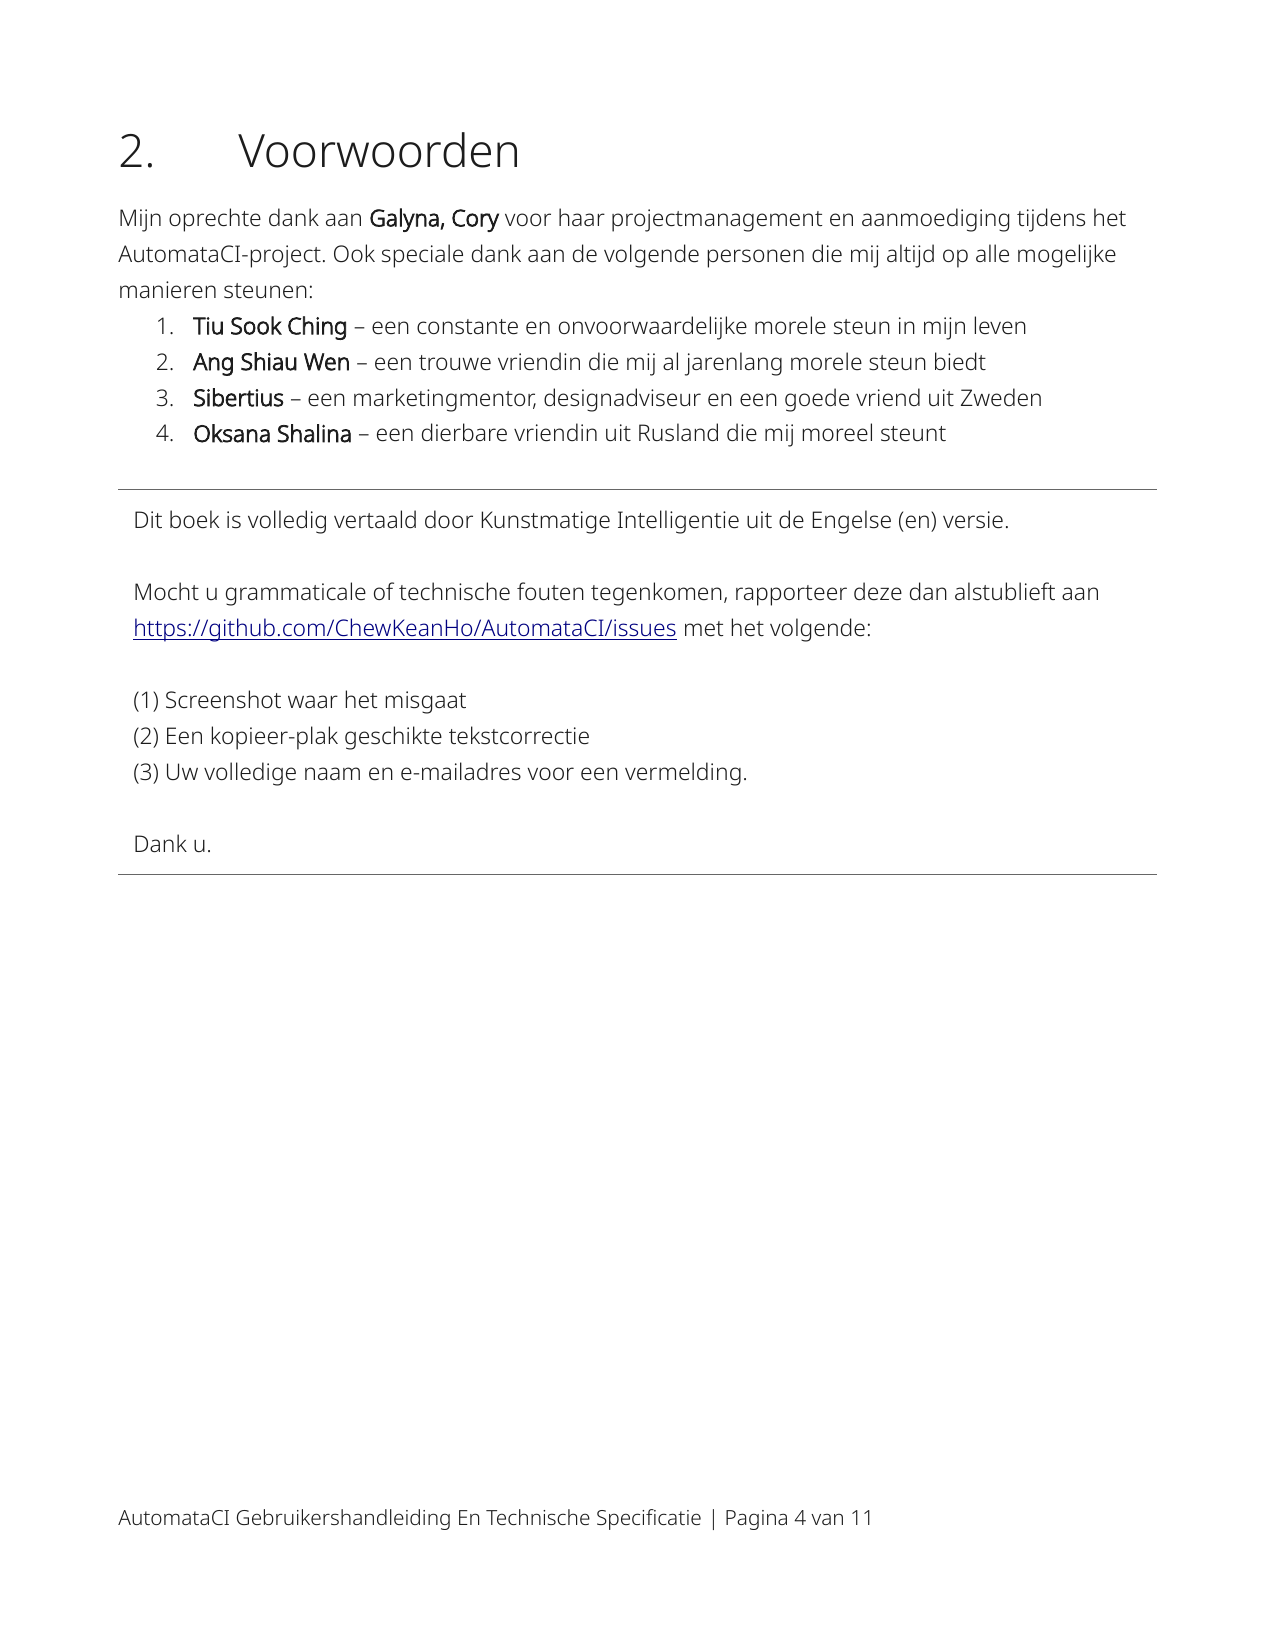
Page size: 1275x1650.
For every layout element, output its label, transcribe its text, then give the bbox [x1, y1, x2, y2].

subtitle Voorwoorden [118, 118, 1157, 181]
text (2) Een kopieer-plak geschikte tekstcorrectie [118, 705, 1157, 741]
text Mijn oprechte dank aan Galyna, Cory voor haar projectmanagement en aanmoediging tijdens het AutomataCI-project. Ook speciale dank aan de volgende personen die mij altijd op alle mogelijke manieren steunen: [118, 202, 1157, 305]
text Dit boek is volledig vertaald door Kunstmatige Intelligentie uit de Engelse (en) versie. [118, 490, 1157, 536]
text Mocht u grammaticale of technische fouten tegenkomen, rapporteer deze dan alstublieft aan https://github.com/ChewKeanHo/AutomataCI/issues met het volgende: [118, 561, 1157, 643]
list Ang Shiau Wen – een trouwe vriendin die mij al jarenlang morele steun biedt [156, 346, 1157, 377]
list Oksana Shalina – een dierbare vriendin uit Rusland die mij moreel steunt [156, 417, 1157, 449]
list Tiu Sook Ching – een constante en onvoorwaardelijke morele steun in mijn leven [156, 309, 1157, 341]
list Sibertius – een marketingmentor, designadviseur en een goede vriend uit Zweden [156, 381, 1157, 413]
text (1) Screenshot waar het misgaat [118, 669, 1157, 705]
text (3) Uw volledige naam en e-mailadres voor een vermelding. [118, 741, 1157, 787]
text Dank u. [118, 813, 1157, 874]
